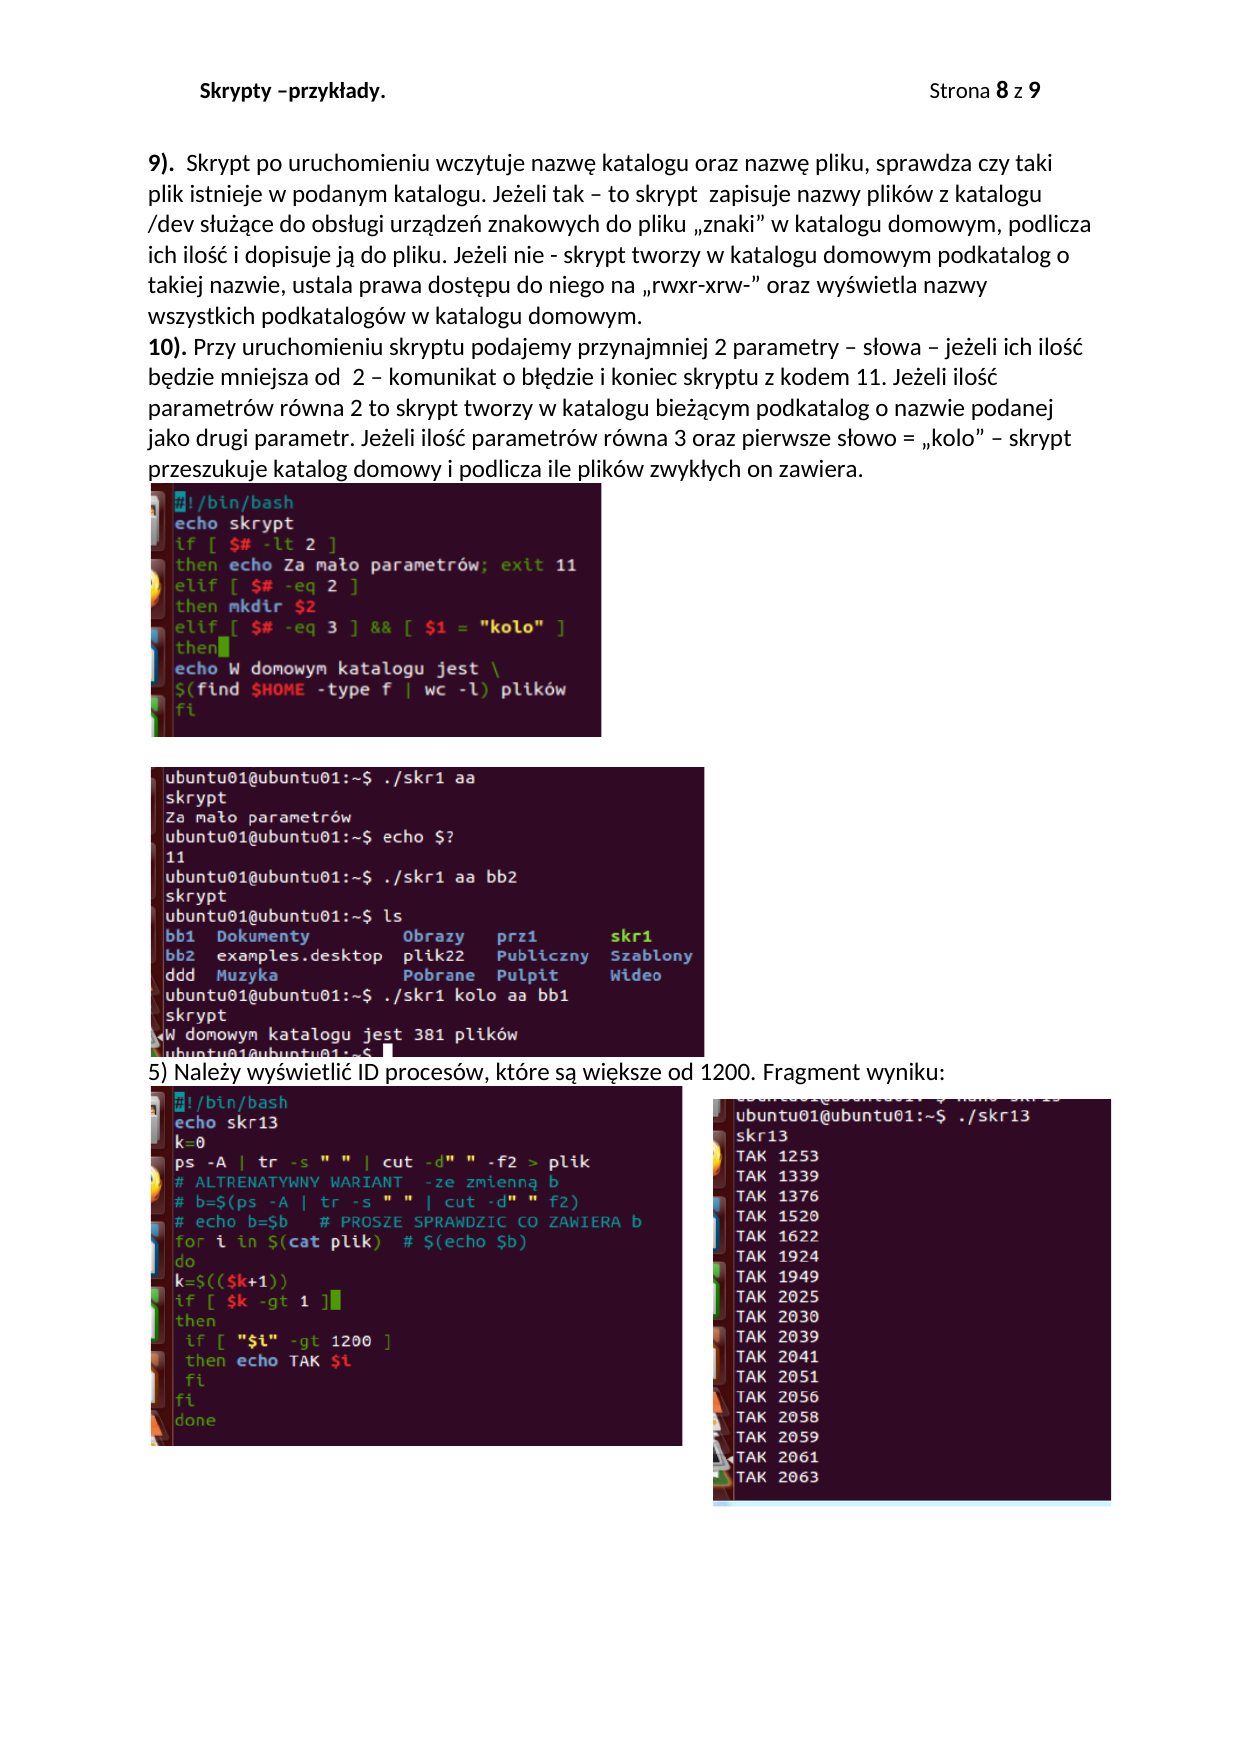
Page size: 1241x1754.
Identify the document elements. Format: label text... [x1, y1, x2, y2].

picture [186, 1086, 683, 1446]
text 5) Należy wyświetlić ID procesów, które są większe od 1200. Fragment wyniku: [148, 1056, 1093, 1087]
picture [542, 767, 705, 1057]
picture [363, 483, 602, 737]
picture [732, 1099, 1112, 1507]
text 9). Skrypt po uruchomieniu wczytuje nazwę katalogu oraz nazwę pliku, sprawdza czy taki plik istnieje w podanym katalogu. Jeżeli tak – to skrypt zapisuje nazwy plików z katalogu /dev służące do obsługi urządzeń znakowych do pliku „znaki” w katalogu domowym, podlicza ich ilość i dopisuje ją do pliku. Jeżeli nie - skrypt tworzy w katalogu domowym podkatalog o takiej nazwie, ustala prawa dostępu do niego na „rwxr-xrw-” oraz wyświetla nazwy wszystkich podkatalogów w katalogu domowym. [148, 148, 1093, 331]
text 10). Przy uruchomieniu skryptu podajemy przynajmniej 2 parametry – słowa – jeżeli ich ilość będzie mniejsza od 2 – komunikat o błędzie i koniec skryptu z kodem 11. Jeżeli ilość parametrów równa 2 to skrypt tworzy w katalogu bieżącym podkatalog o nazwie podanej jako drugi parametr. Jeżeli ilość parametrów równa 3 oraz pierwsze słowo = „kolo” – skrypt przeszukuje katalog domowy i podlicza ile plików zwykłych on zawiera. [148, 331, 1093, 483]
